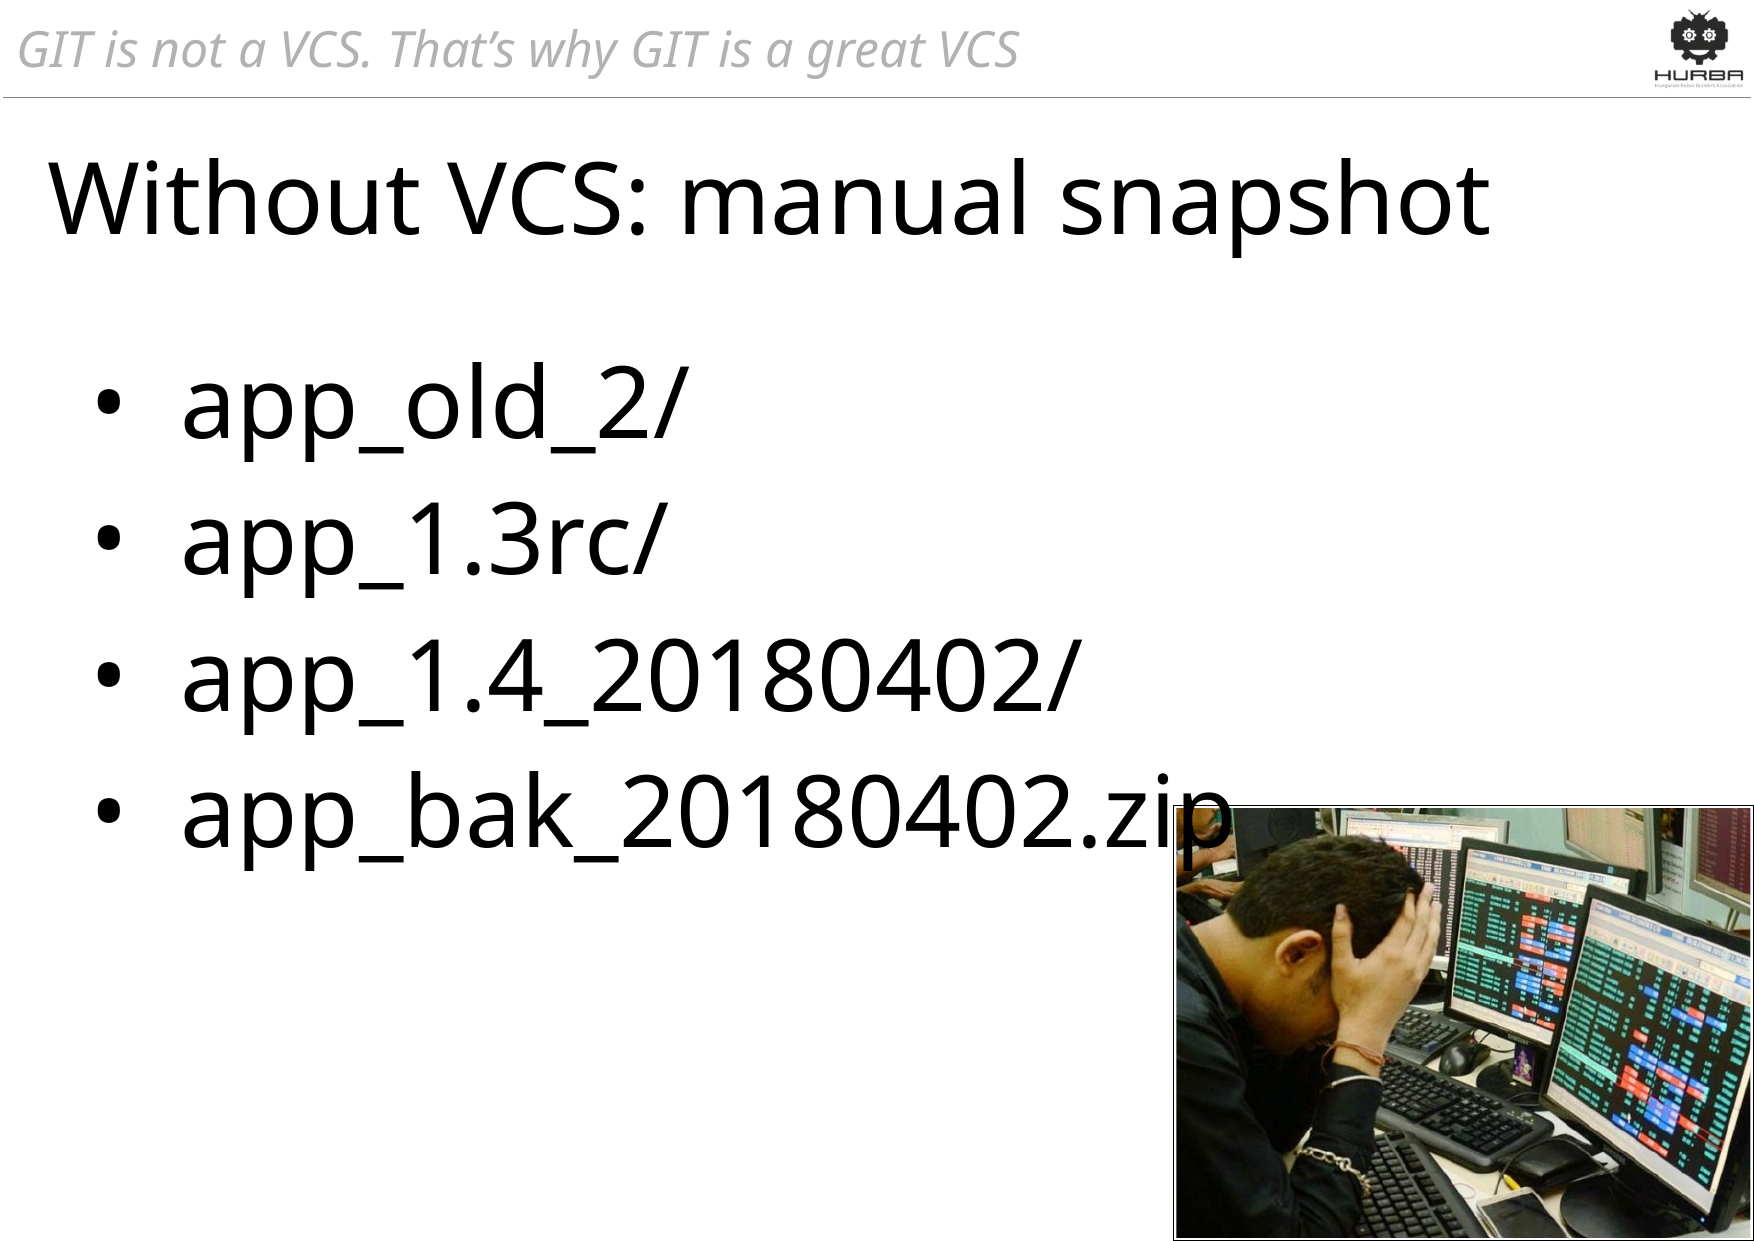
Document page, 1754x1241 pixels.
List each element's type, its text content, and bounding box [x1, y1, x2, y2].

text • app_bak_20180402.zip [3, 740, 1751, 877]
text • app_1.3rc/ [3, 468, 1751, 604]
text • app_1.4_20180402/ [3, 604, 1751, 740]
picture [1176, 808, 1751, 1238]
picture [1644, 3, 1754, 102]
text Without VCS: manual snapshot [3, 127, 1751, 263]
picture [1192, 808, 1222, 841]
text • app_old_2/ [3, 332, 1751, 468]
